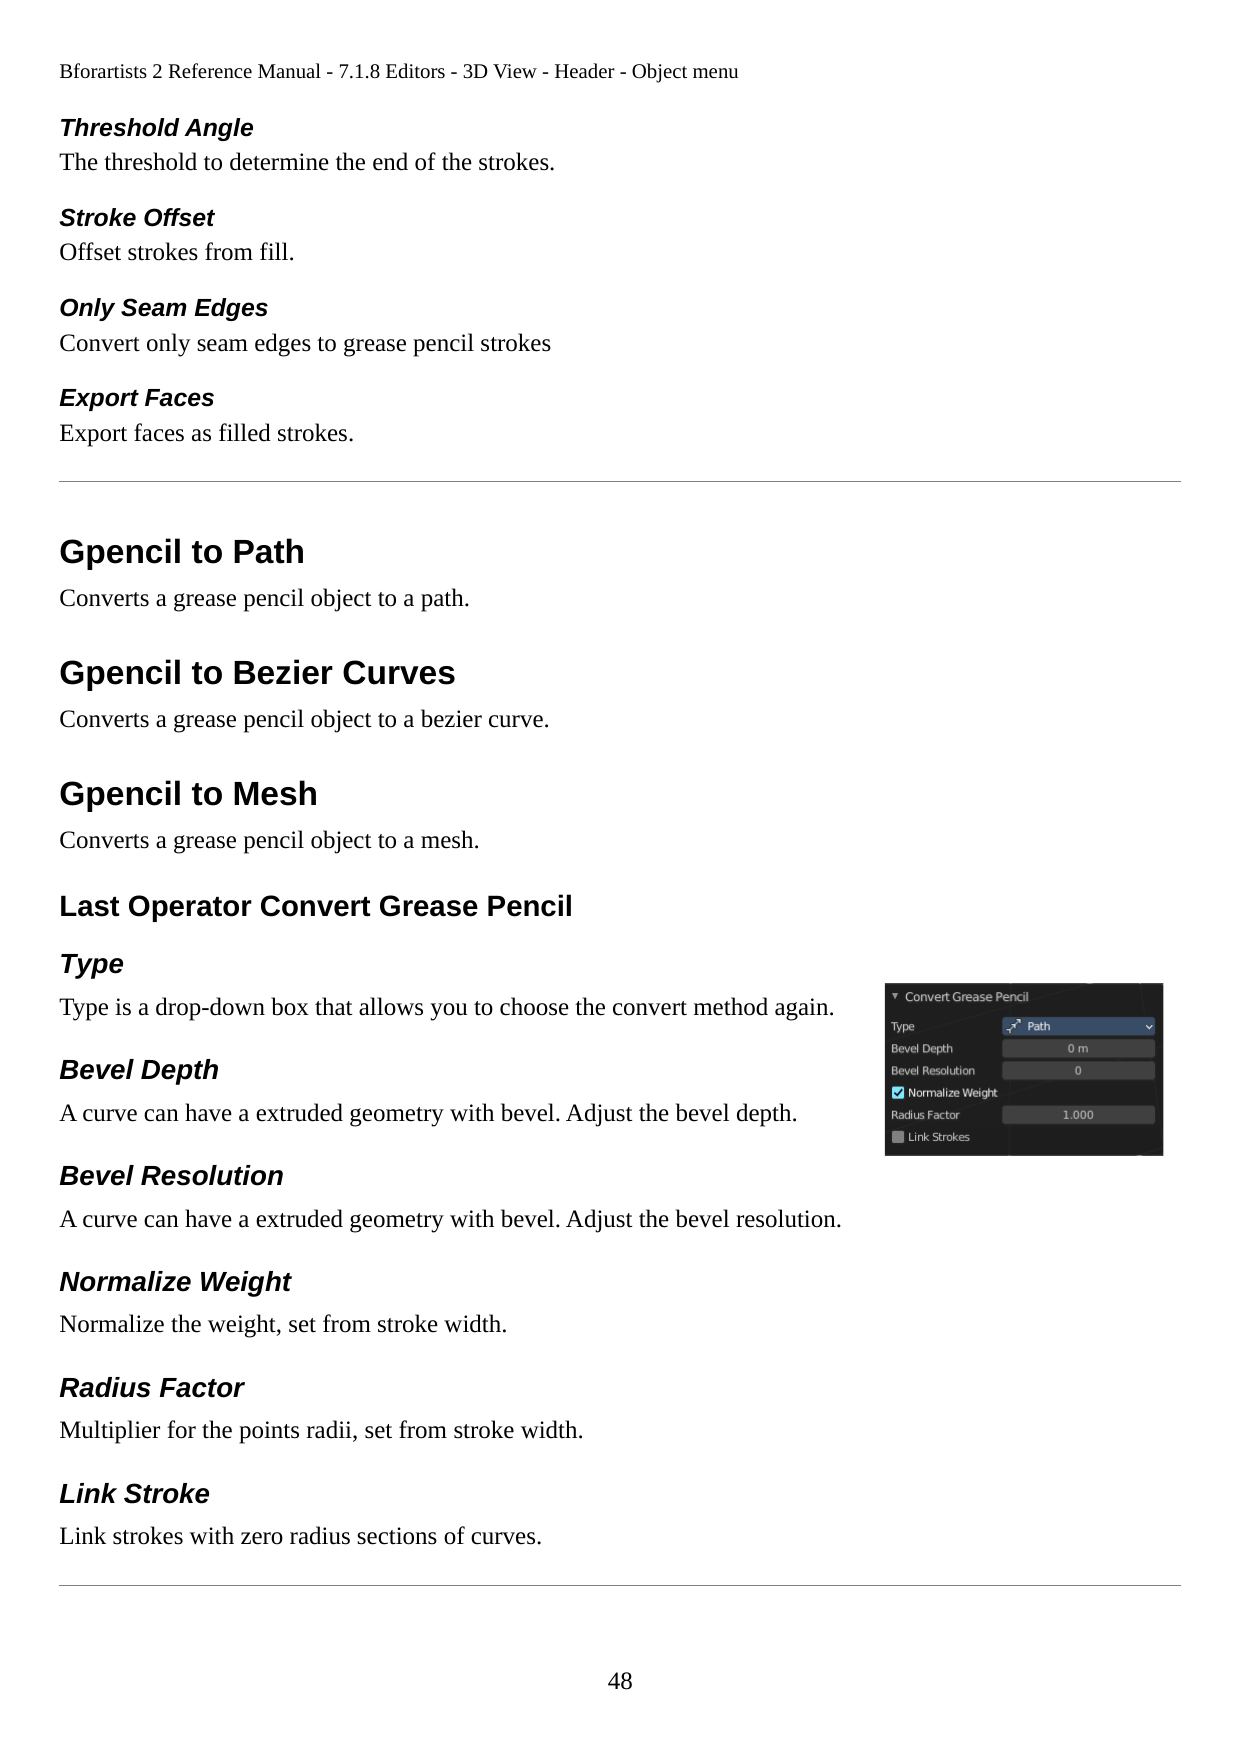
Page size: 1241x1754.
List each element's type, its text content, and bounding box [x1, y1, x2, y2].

text The threshold to determine the end of the strokes. [59, 147, 1181, 176]
text A curve can have a extruded geometry with bevel. Adjust the bevel resolution. [59, 1204, 1181, 1232]
subtitle Export Faces [59, 383, 1181, 411]
subtitle Gpencil to Mesh [59, 774, 1181, 812]
subtitle [1164, 1053, 1181, 1085]
text Convert only seam edges to grease pencil strokes [59, 328, 1181, 356]
subtitle Bevel Resolution [59, 1159, 1181, 1191]
text Converts a grease pencil object to a bezier curve. [59, 704, 1181, 733]
text Offset strokes from fill. [59, 237, 1181, 266]
subtitle Link Stroke [59, 1477, 1181, 1509]
subtitle Gpencil to Path [59, 532, 1181, 570]
text Normalize the weight, set from stroke width. [59, 1309, 1181, 1338]
text A curve can have a extruded geometry with bevel. Adjust the bevel depth. [59, 1098, 884, 1126]
subtitle Bevel Depth [59, 1053, 884, 1085]
subtitle Only Seam Edges [59, 293, 1181, 321]
subtitle Type [59, 947, 1181, 979]
picture [884, 983, 1164, 1156]
subtitle Threshold Angle [59, 113, 1181, 141]
subtitle Last Operator Convert Grease Pencil [59, 889, 1181, 922]
subtitle Radius Factor [59, 1371, 1181, 1403]
text Link strokes with zero radius sections of curves. [59, 1521, 1181, 1550]
subtitle Normalize Weight [59, 1265, 1181, 1297]
text Export faces as filled strokes. [59, 418, 1181, 446]
text Converts a grease pencil object to a mesh. [59, 825, 1181, 854]
subtitle Gpencil to Bezier Curves [59, 653, 1181, 691]
text Multiplier for the points radii, set from stroke width. [59, 1416, 1181, 1444]
subtitle Stroke Offset [59, 203, 1181, 231]
text Type is a drop-down box that allows you to choose the convert method again. [59, 992, 884, 1021]
text Converts a grease pencil object to a path. [59, 583, 1181, 612]
